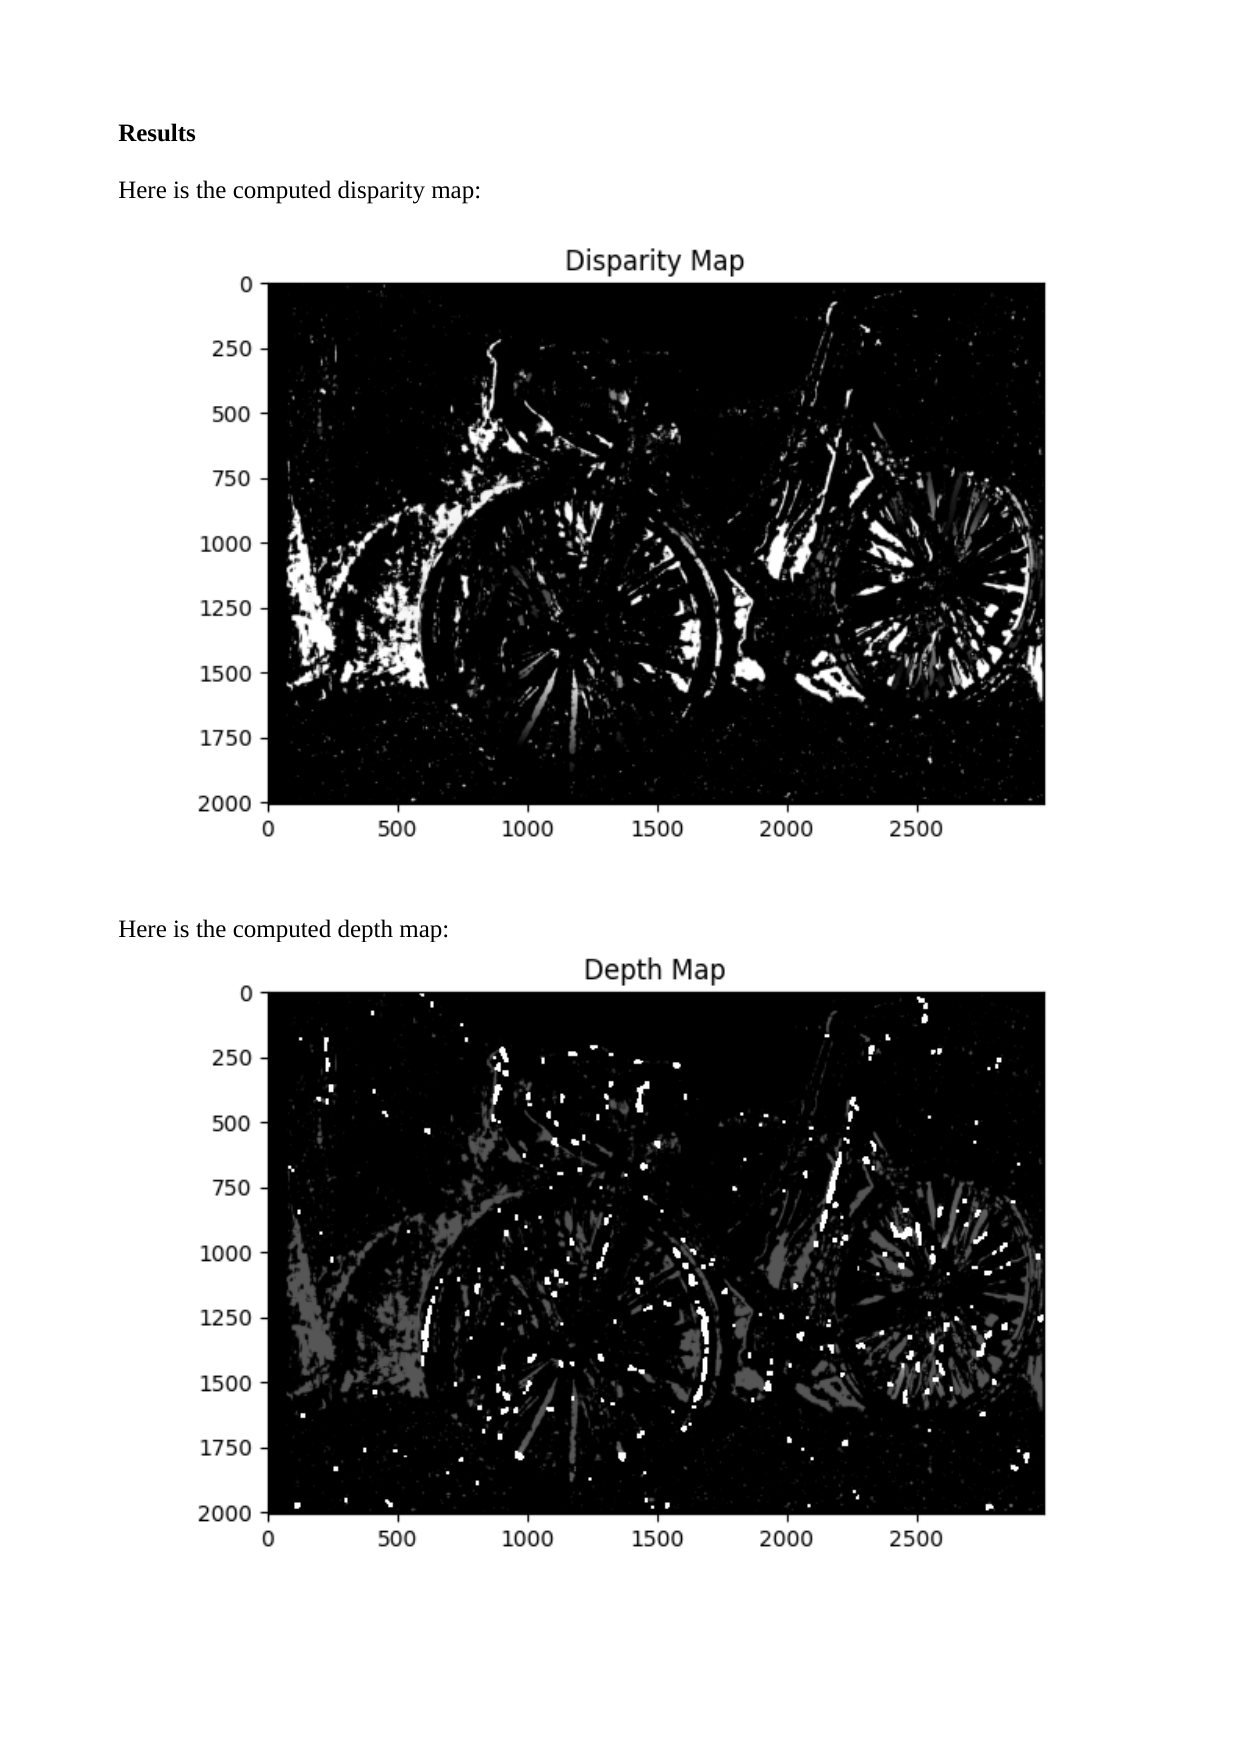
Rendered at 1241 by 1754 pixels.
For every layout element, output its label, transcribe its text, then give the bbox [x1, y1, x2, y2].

text Results Here is the computed disparity map: [118, 118, 1122, 204]
picture [182, 942, 1058, 1567]
picture [182, 233, 1058, 857]
text Here is the computed depth map: [118, 914, 1122, 943]
